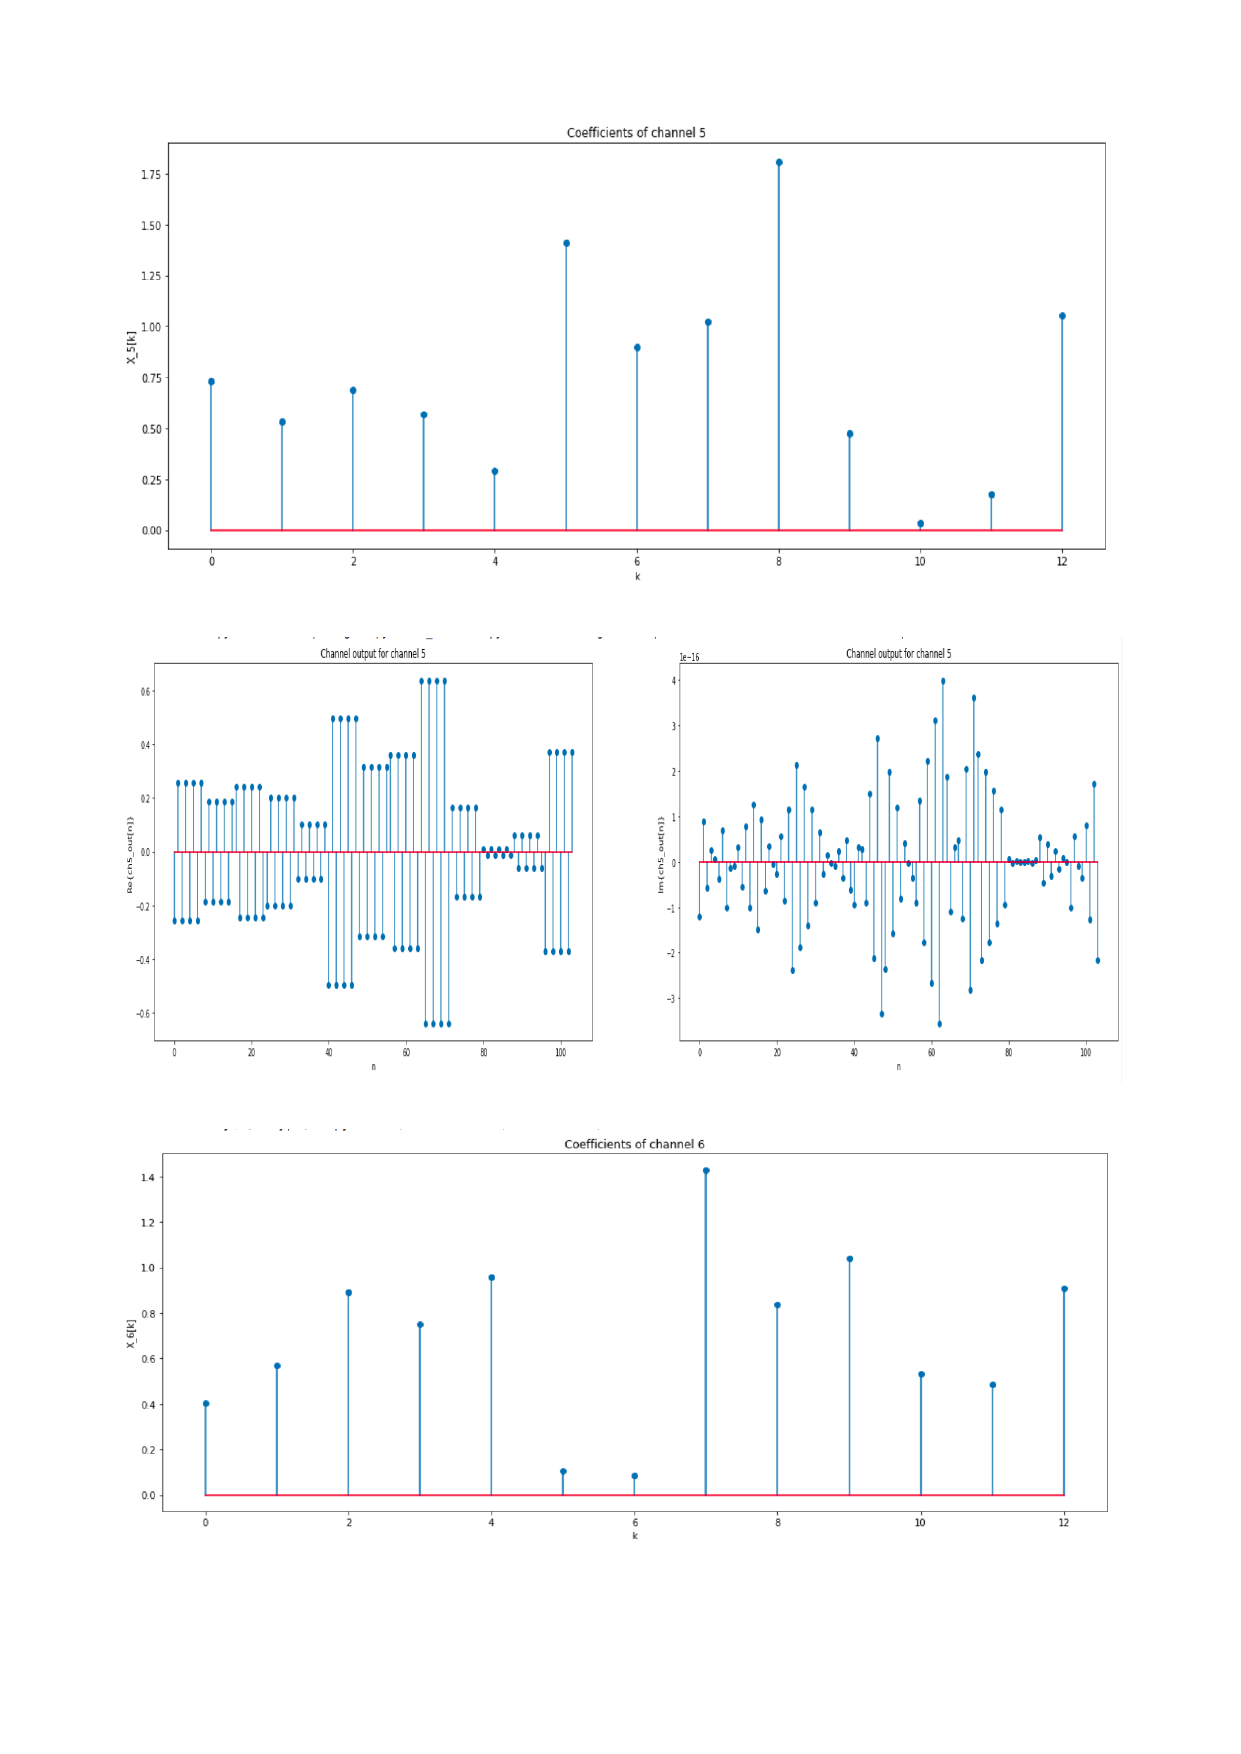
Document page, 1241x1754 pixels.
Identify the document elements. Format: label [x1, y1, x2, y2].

picture [118, 637, 1123, 1083]
picture [118, 1129, 1123, 1545]
picture [118, 118, 1123, 591]
